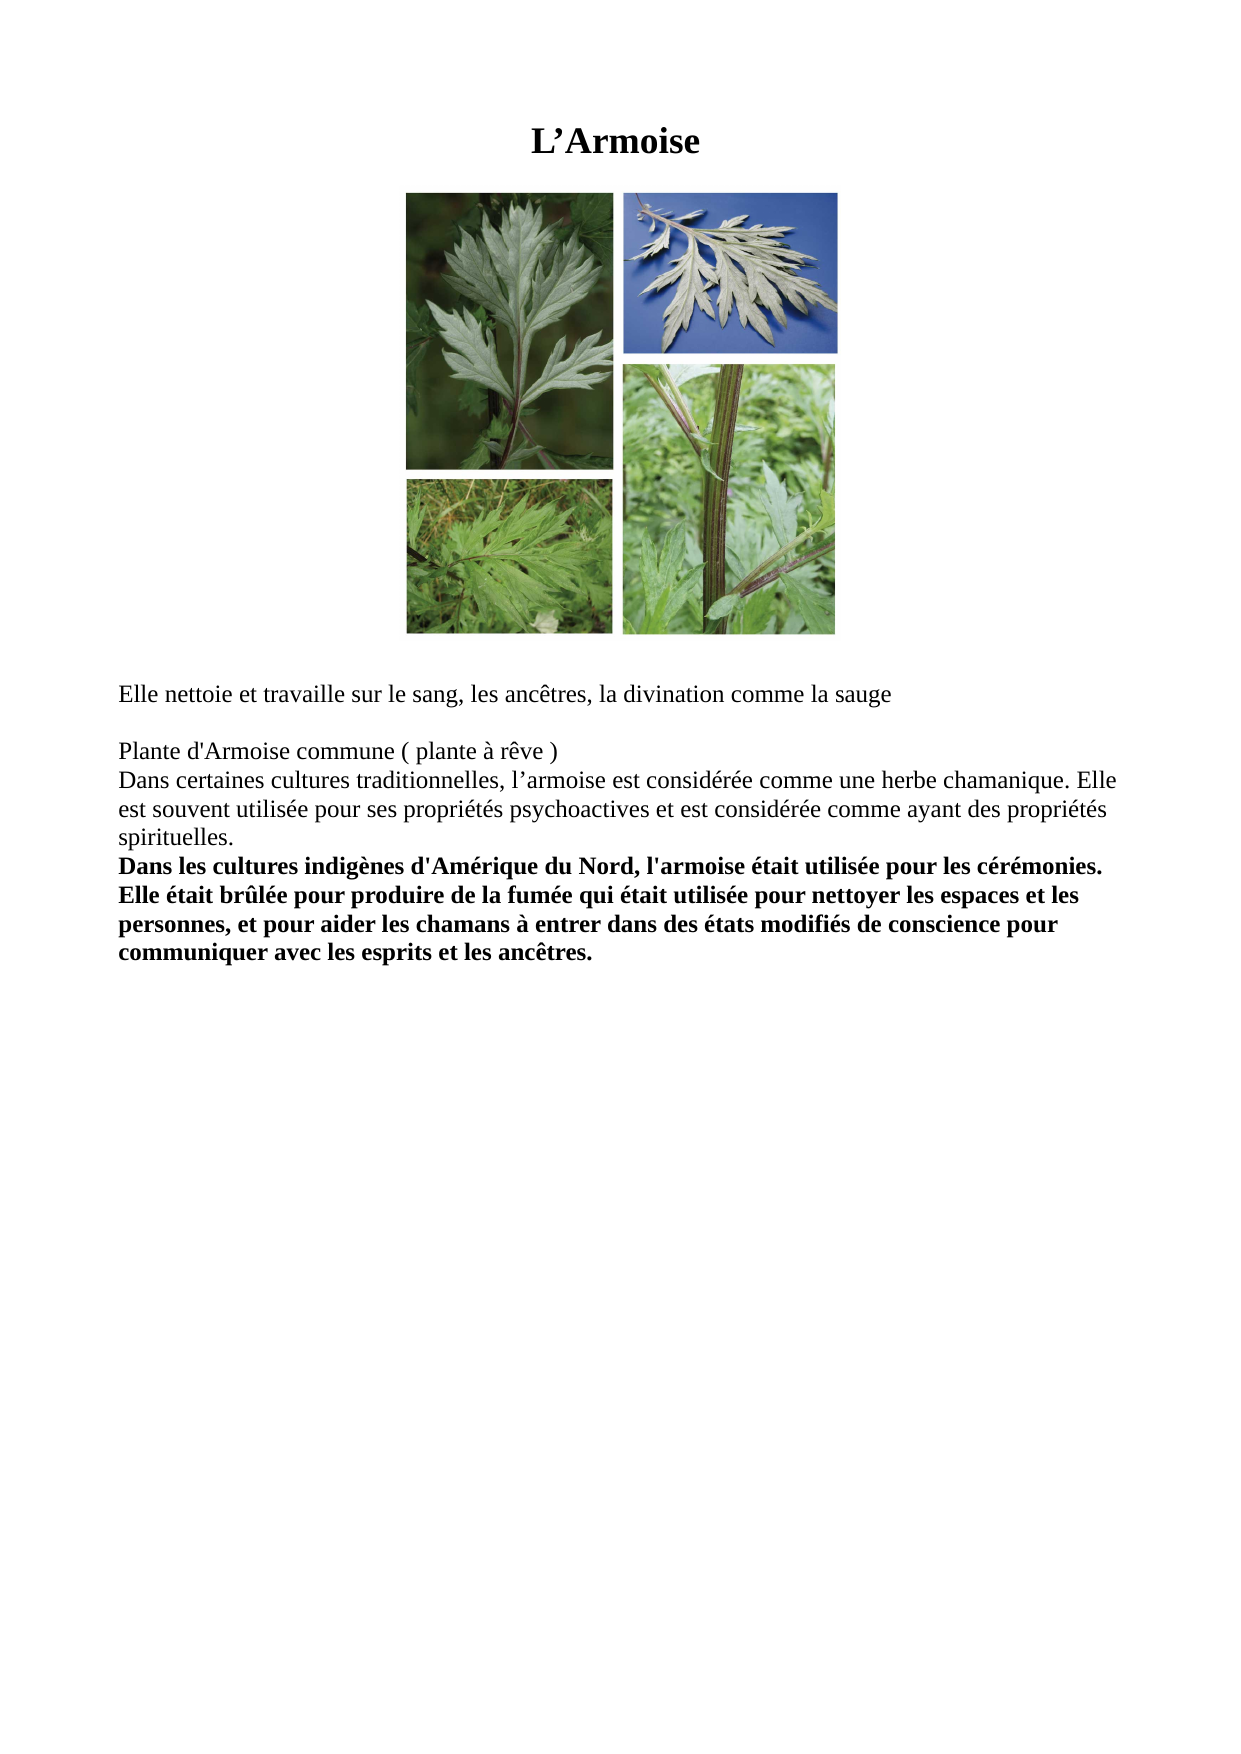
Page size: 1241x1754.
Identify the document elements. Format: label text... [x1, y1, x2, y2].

picture [399, 185, 842, 641]
text Elle nettoie et travaille sur le sang, les ancêtres, la divination comme la sauge [118, 679, 1122, 707]
text Plante d'Armoise commune ( plante à rêve ) Dans certaines cultures traditionnelles, l’armoise est considérée comme une herbe chamanique. Elle est souvent utilisée pour ses propriétés psychoactives et est considérée comme ayant des propriétés spirituelles. [118, 736, 1122, 851]
text Dans les cultures indigènes d'Amérique du Nord, l'armoise était utilisée pour les cérémonies. Elle était brûlée pour produire de la fumée qui était utilisée pour nettoyer les espaces et les personnes, et pour aider les chamans à entrer dans des états modifiés de conscience pour communiquer avec les esprits et les ancêtres. [118, 851, 1122, 966]
text L’Armoise [118, 118, 1122, 161]
